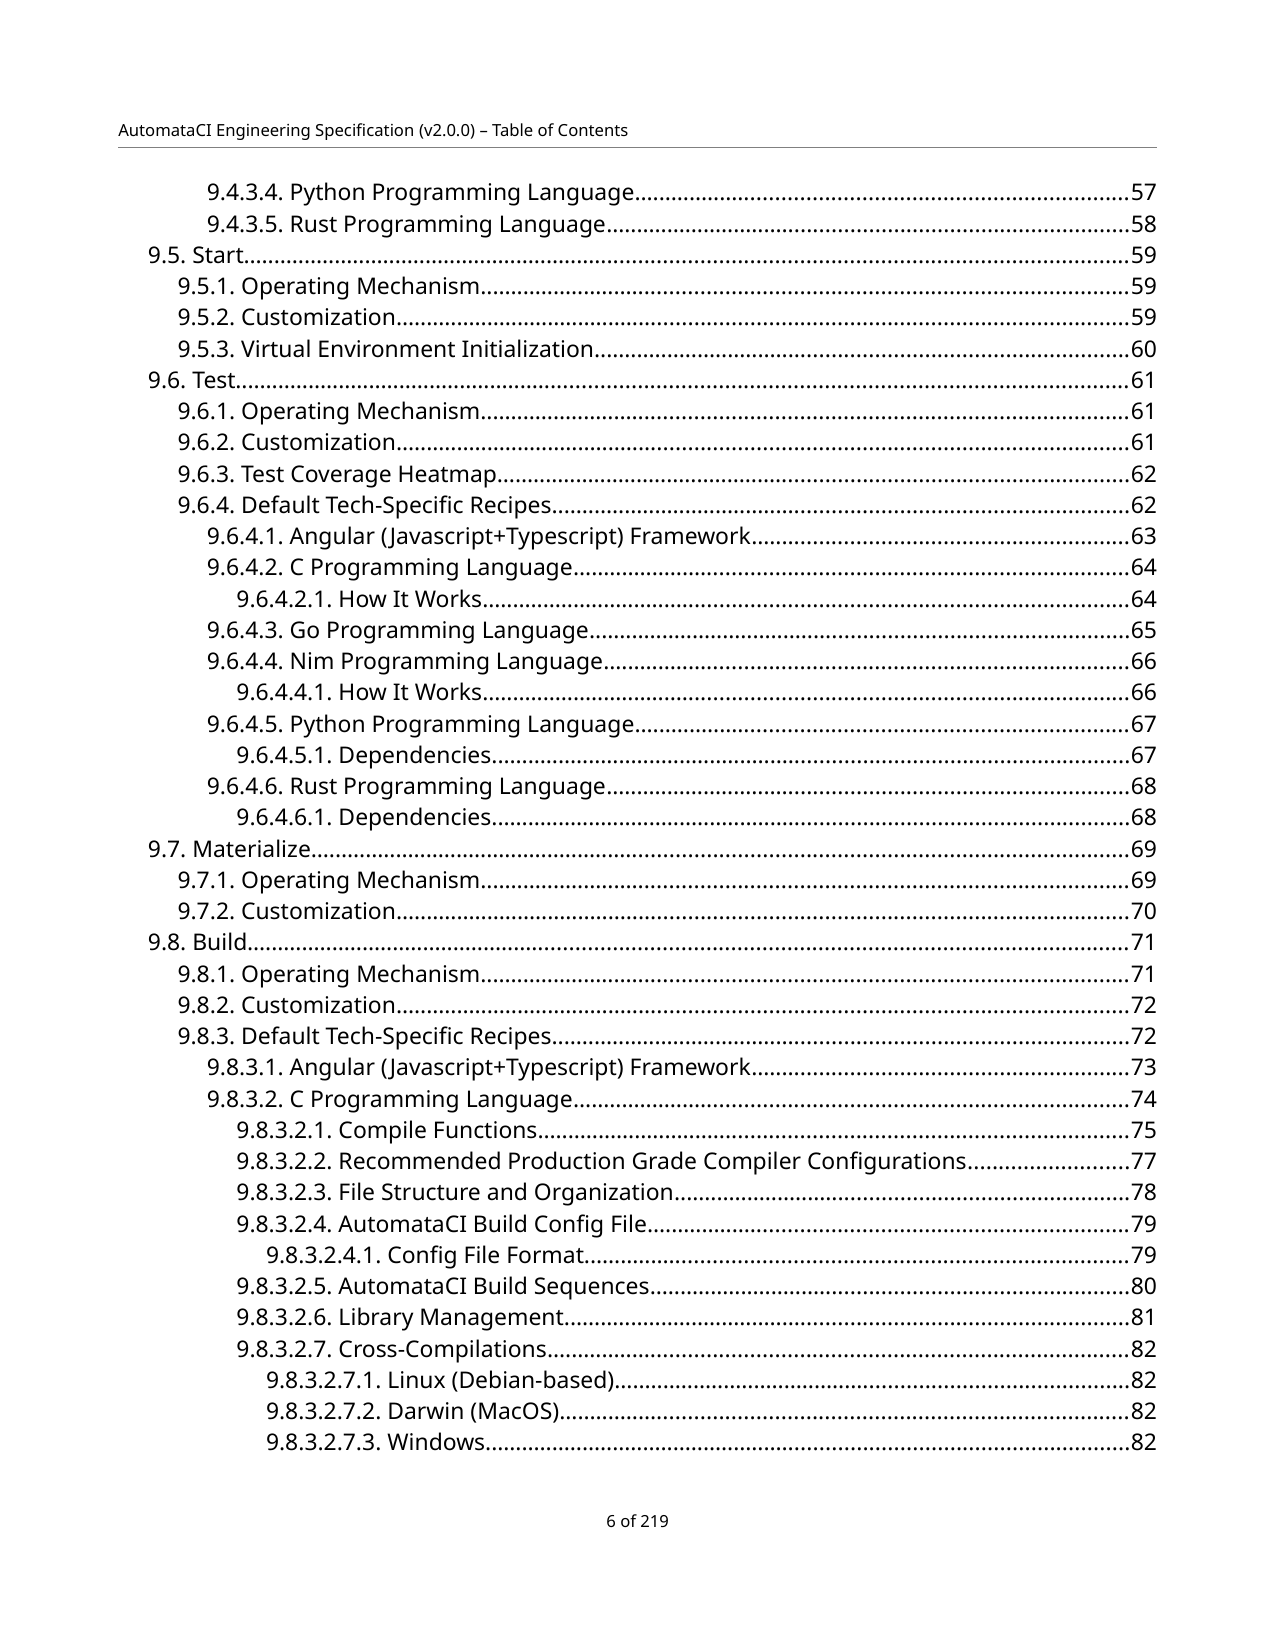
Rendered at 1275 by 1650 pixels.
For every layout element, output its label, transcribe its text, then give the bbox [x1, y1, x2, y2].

text 9.8.2. Customization 72 [177, 989, 1157, 1020]
text 9.6.4. Default Tech-Specific Recipes 62 [177, 489, 1157, 520]
text 9.6.4.4.1. How It Works 66 [236, 676, 1157, 708]
text 9.6.4.6. Rust Programming Language 68 [207, 770, 1157, 801]
text 9.8.3.2. C Programming Language 74 [207, 1083, 1157, 1114]
text 9.8.3. Default Tech-Specific Recipes 72 [177, 1020, 1157, 1051]
text 9.6.1. Operating Mechanism 61 [177, 395, 1157, 426]
text 9.8.3.2.2. Recommended Production Grade Compiler Configurations 77 [236, 1145, 1157, 1176]
text 9.6.4.3. Go Programming Language 65 [207, 614, 1157, 645]
text 9.6.4.5.1. Dependencies 67 [236, 739, 1157, 770]
text 9.6.4.2. C Programming Language 64 [207, 551, 1157, 583]
text 9.6.4.5. Python Programming Language 67 [207, 708, 1157, 739]
text 9.8.3.2.7.1. Linux (Debian-based) 82 [266, 1364, 1157, 1395]
text 9.8.3.2.7.2. Darwin (MacOS) 82 [266, 1395, 1157, 1426]
text 9.8.3.2.7.3. Windows 82 [266, 1426, 1157, 1458]
text 9.5.3. Virtual Environment Initialization 60 [177, 333, 1157, 364]
text 9.5.2. Customization 59 [177, 301, 1157, 333]
text 9.6.4.6.1. Dependencies 68 [236, 801, 1157, 833]
text 9.8.3.2.1. Compile Functions 75 [236, 1114, 1157, 1145]
text 9.6.4.2.1. How It Works 64 [236, 583, 1157, 614]
text 9.4.3.5. Rust Programming Language 58 [207, 208, 1157, 239]
text 9.5.1. Operating Mechanism 59 [177, 270, 1157, 301]
text 9.8.3.1. Angular (Javascript+Typescript) Framework 73 [207, 1051, 1157, 1083]
text 9.8.1. Operating Mechanism 71 [177, 958, 1157, 989]
text 9.8. Build 71 [148, 926, 1157, 958]
text 9.8.3.2.3. File Structure and Organization 78 [236, 1176, 1157, 1208]
text 9.7.2. Customization 70 [177, 895, 1157, 926]
text 9.6.2. Customization 61 [177, 426, 1157, 458]
text 9.6.4.1. Angular (Javascript+Typescript) Framework 63 [207, 520, 1157, 551]
text 9.6. Test 61 [148, 364, 1157, 395]
text 9.6.3. Test Coverage Heatmap 62 [177, 458, 1157, 489]
text 9.7. Materialize 69 [148, 833, 1157, 864]
text 9.4.3.4. Python Programming Language 57 [207, 176, 1157, 208]
text 9.6.4.4. Nim Programming Language 66 [207, 645, 1157, 676]
text 9.5. Start 59 [148, 239, 1157, 270]
text 9.8.3.2.5. AutomataCI Build Sequences 80 [236, 1270, 1157, 1301]
text 9.8.3.2.6. Library Management 81 [236, 1301, 1157, 1333]
text 9.8.3.2.4.1. Config File Format 79 [266, 1239, 1157, 1270]
text 9.7.1. Operating Mechanism 69 [177, 864, 1157, 895]
text 9.8.3.2.7. Cross-Compilations 82 [236, 1333, 1157, 1364]
text 9.8.3.2.4. AutomataCI Build Config File 79 [236, 1208, 1157, 1239]
